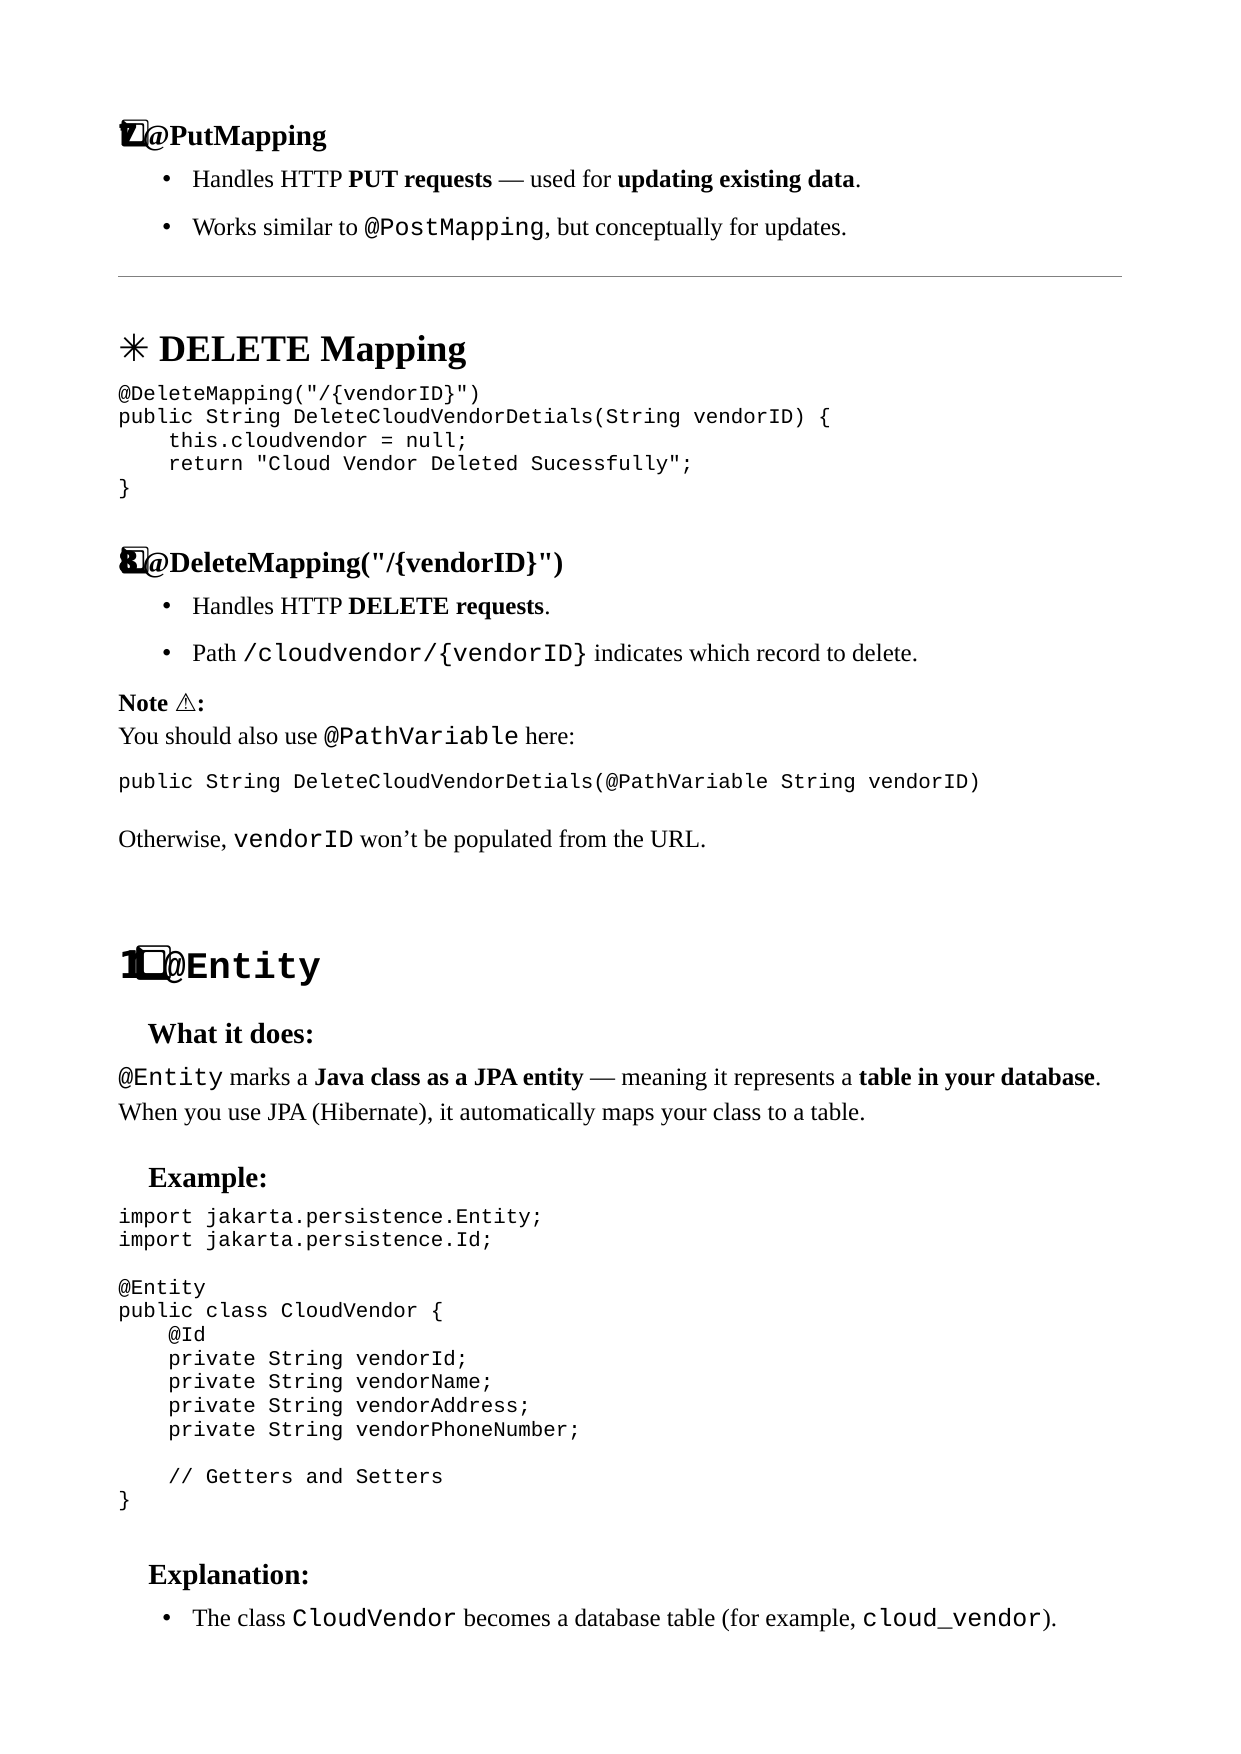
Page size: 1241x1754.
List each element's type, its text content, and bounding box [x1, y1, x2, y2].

text public String DeleteCloudVendorDetials(String vendorID) { [118, 406, 1122, 430]
text import jakarta.persistence.Id; [118, 1229, 1122, 1253]
subtitle ✳️ DELETE Mapping [118, 327, 1122, 370]
text // Getters and Setters [118, 1466, 1122, 1489]
text Note ⚠️: You should also use @PathVariable here: [118, 688, 1122, 752]
subtitle 💬 Explanation: [118, 1557, 1122, 1591]
text public String DeleteCloudVendorDetials(@PathVariable String vendorID) [118, 771, 1122, 795]
text this.cloudvendor = null; [118, 430, 1122, 453]
text } [118, 477, 1122, 501]
text @Entity marks a Java class as a JPA entity — meaning it represents a table in your database. When you use JPA (Hibernate), it automatically maps your class to a table. [118, 1062, 1122, 1126]
subtitle 🧩 Example: [118, 1160, 1122, 1193]
text import jakarta.persistence.Entity; [118, 1206, 1122, 1229]
text private String vendorId; [118, 1348, 1122, 1371]
text @Entity [118, 1277, 1122, 1300]
text @DeleteMapping("/{vendorID}") [118, 382, 1122, 406]
subtitle 🧱 1️⃣ @Entity [118, 943, 1122, 989]
list Handles HTTP DELETE requests. [162, 591, 1122, 619]
subtitle 8️⃣ @DeleteMapping("/{vendorID}") [118, 545, 1122, 578]
text public class CloudVendor { [118, 1300, 1122, 1324]
text private String vendorAddress; [118, 1395, 1122, 1418]
list Handles HTTP PUT requests — used for updating existing data. [162, 164, 1122, 193]
text } [118, 1489, 1122, 1513]
list The class CloudVendor becomes a database table (for example, cloud_vendor). [162, 1603, 1122, 1634]
text return "Cloud Vendor Deleted Sucessfully"; [118, 453, 1122, 477]
list Path /cloudvendor/{vendorID} indicates which record to delete. [162, 638, 1122, 669]
subtitle 🧠 What it does: [118, 1016, 1122, 1050]
text @Id [118, 1324, 1122, 1348]
list Works similar to @PostMapping, but conceptually for updates. [162, 212, 1122, 243]
text Otherwise, vendorID won’t be populated from the URL. [118, 824, 1122, 855]
subtitle 7️⃣ @PutMapping [118, 118, 1122, 152]
text private String vendorName; [118, 1371, 1122, 1395]
text private String vendorPhoneNumber; [118, 1418, 1122, 1442]
